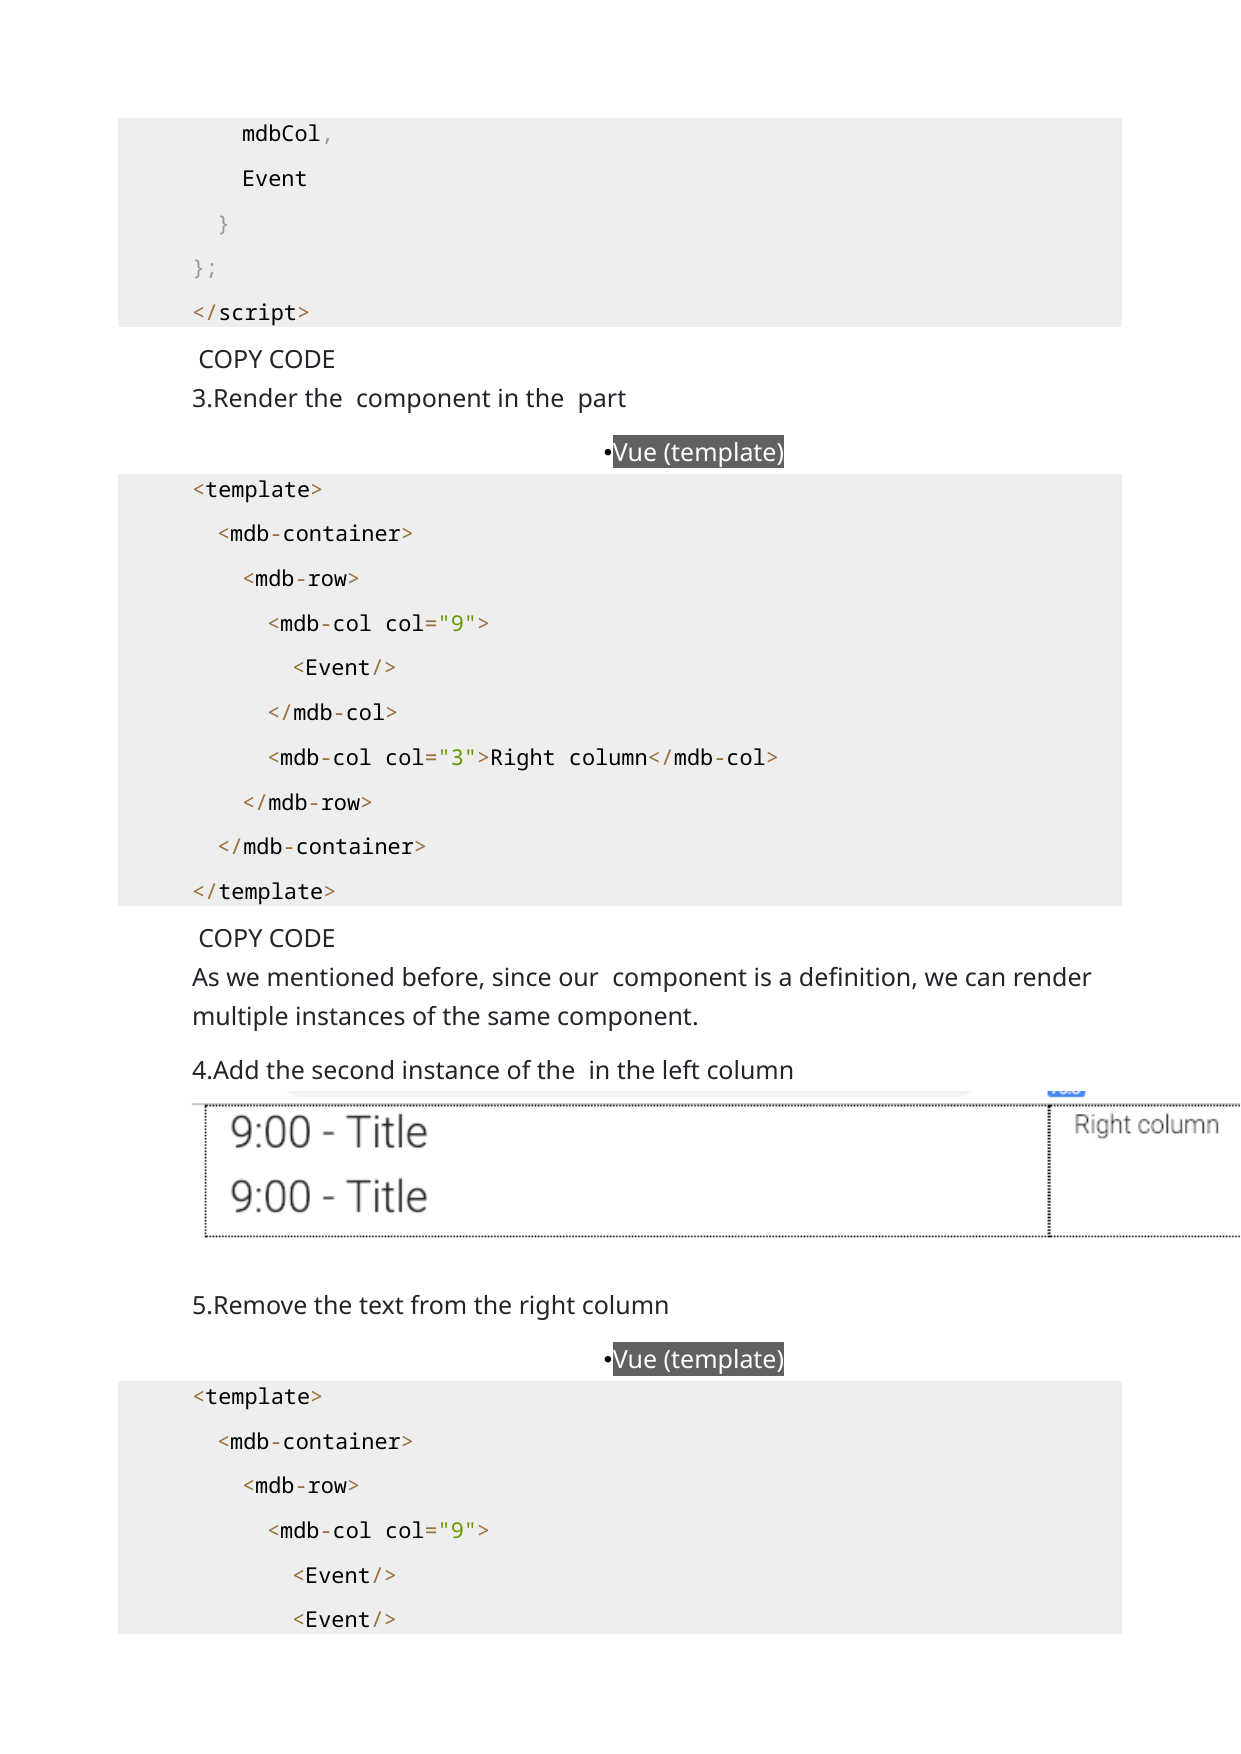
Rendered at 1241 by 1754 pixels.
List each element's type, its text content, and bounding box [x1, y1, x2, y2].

list } [118, 207, 1122, 237]
list Add the second instance of the in the left column [118, 1053, 1122, 1268]
list Event [118, 163, 1122, 193]
list }; [118, 252, 1122, 282]
list <mdb-row> [118, 1470, 1122, 1500]
list <mdb-col col="3">Right column</mdb-col> [118, 742, 1122, 772]
list </mdb-col> [118, 697, 1122, 727]
list Render the component in the part [118, 381, 1122, 415]
list </template> [118, 876, 1122, 906]
picture [191, 1091, 1241, 1269]
list </script> [118, 297, 1122, 327]
list mdbCol, [118, 118, 1122, 148]
list Vue (template) [118, 1342, 1122, 1376]
list <Event/> [118, 652, 1122, 682]
list COPY CODE [118, 921, 1122, 954]
list <mdb-container> [118, 518, 1122, 548]
list <template> [118, 1381, 1122, 1411]
list As we mentioned before, since our component is a definition, we can render multiple instances of the same component. [118, 960, 1122, 1033]
list </mdb-row> [118, 786, 1122, 816]
list <mdb-row> [118, 563, 1122, 593]
list <mdb-container> [118, 1426, 1122, 1455]
list Vue (template) [118, 434, 1122, 468]
list <Event/> [118, 1560, 1122, 1589]
list </mdb-container> [118, 831, 1122, 861]
list <Event/> [118, 1604, 1122, 1634]
list <mdb-col col="9"> [118, 1515, 1122, 1545]
list Remove the text from the right column [118, 1288, 1122, 1322]
list <template> [118, 474, 1122, 503]
list COPY CODE [118, 342, 1122, 376]
list <mdb-col col="9"> [118, 608, 1122, 637]
